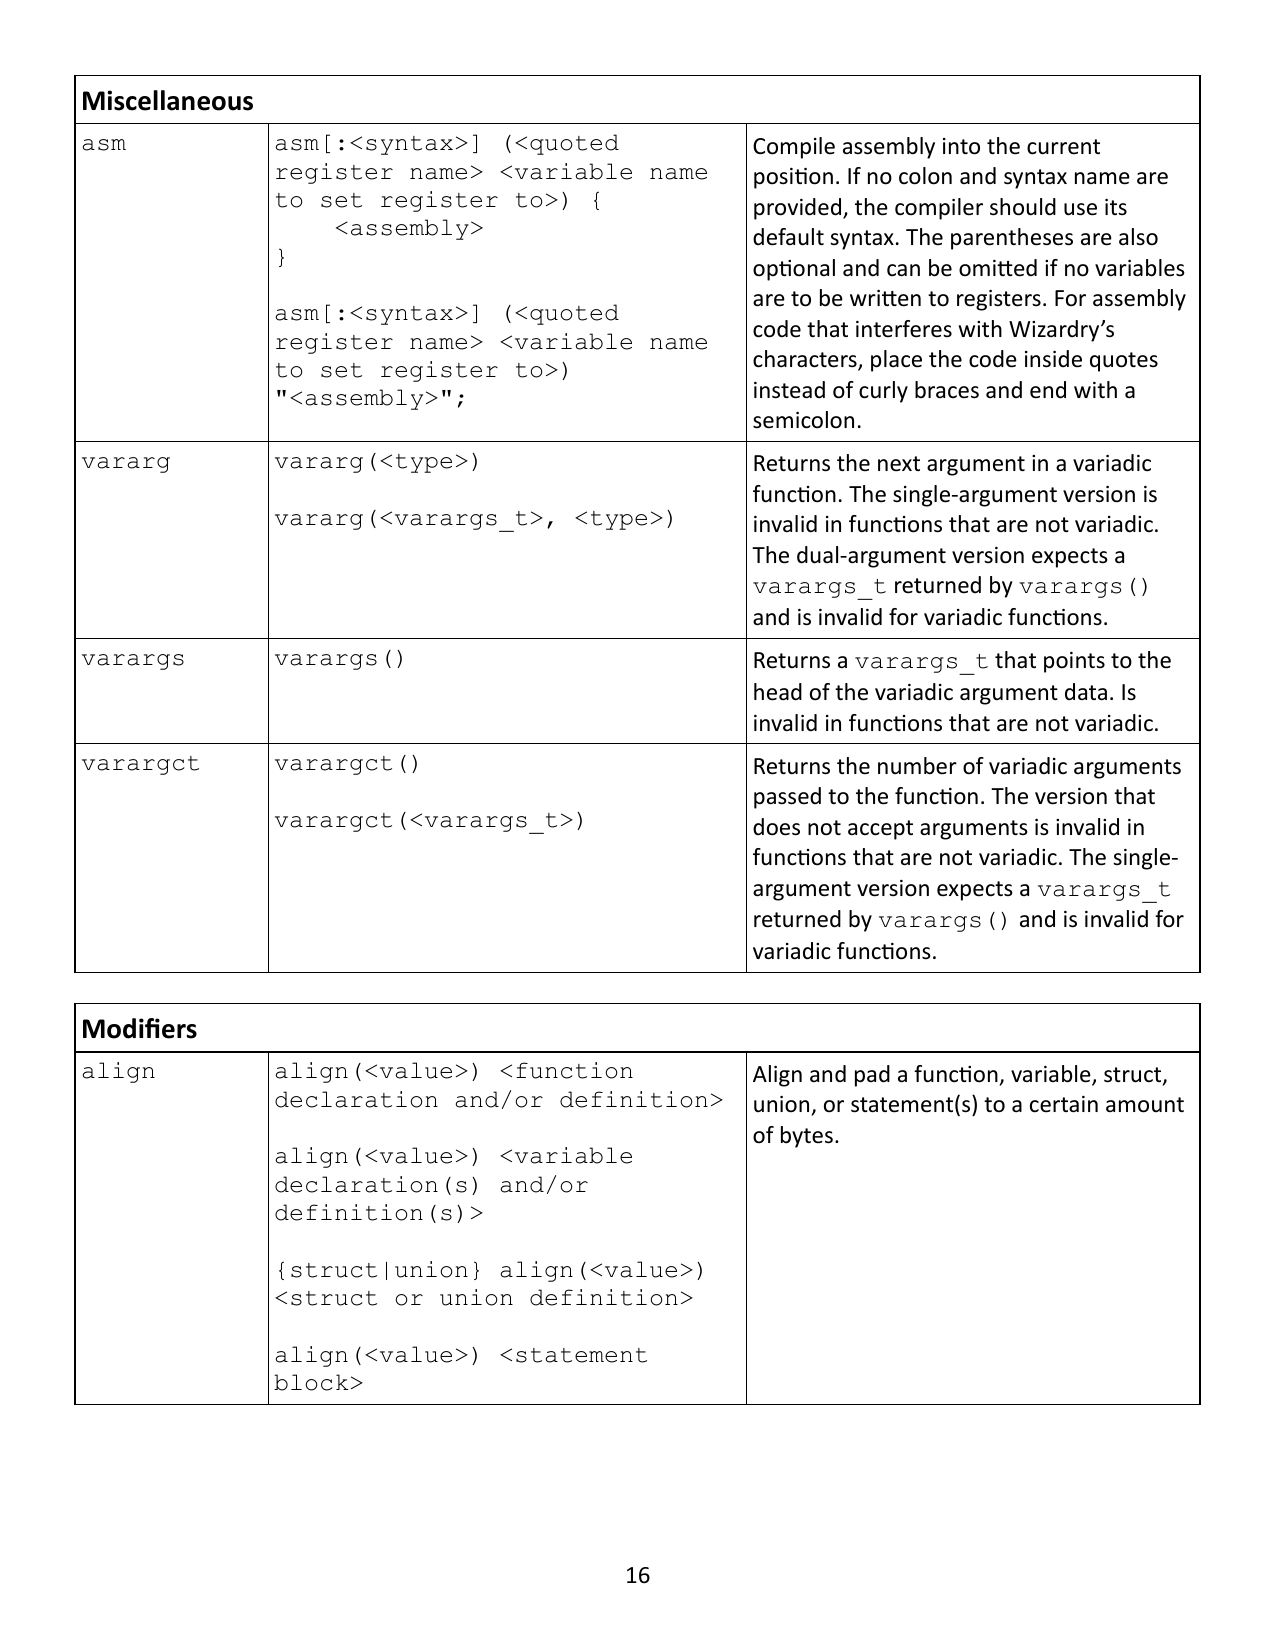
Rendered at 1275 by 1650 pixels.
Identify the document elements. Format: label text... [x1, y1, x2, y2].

table_header Miscellaneous [76, 76, 1199, 123]
table_cell varargs [76, 639, 268, 743]
table_cell varargs() [269, 639, 746, 743]
table_cell Returns a varargs_t that points to the head of the variadic argument data. Is invalid in functions that are not variadic. [747, 639, 1199, 743]
table_cell varargct() varargct(<varargs_t>) [269, 744, 746, 972]
table_header Modifiers [76, 1004, 1199, 1051]
table_cell asm[:<syntax>] (<quoted register name> <variable name to set register to>) { <assembly> } asm[:<syntax>] (<quoted register name> <variable name to set register to>) "<assembly>"; [269, 124, 746, 441]
table_cell Align and pad a function, variable, struct, union, or statement(s) to a certain amount of bytes. [747, 1053, 1199, 1404]
table_cell vararg [76, 442, 268, 638]
table_cell Returns the next argument in a variadic function. The single-argument version is invalid in functions that are not variadic. The dual-argument version expects a varargs_t returned by varargs() and is invalid for variadic functions. [747, 442, 1199, 638]
table_cell align [76, 1053, 268, 1404]
table_cell asm [76, 124, 268, 441]
table_cell varargct [76, 744, 268, 972]
table_cell align(<value>) <function declaration and/or definition> align(<value>) <variable declaration(s) and/or definition(s)> {struct|union} align(<value>) <struct or union definition> align(<value>) <statement block> [269, 1053, 746, 1404]
table_cell Returns the number of variadic arguments passed to the function. The version that does not accept arguments is invalid in functions that are not variadic. The single-argument version expects a varargs_t returned by varargs() and is invalid for variadic functions. [747, 744, 1199, 972]
table_cell Compile assembly into the current position. If no colon and syntax name are provided, the compiler should use its default syntax. The parentheses are also optional and can be omitted if no variables are to be written to registers. For assembly code that interferes with Wizardry’s characters, place the code inside quotes instead of curly braces and end with a semicolon. [747, 124, 1199, 441]
table_cell vararg(<type>) vararg(<varargs_t>, <type>) [269, 442, 746, 638]
